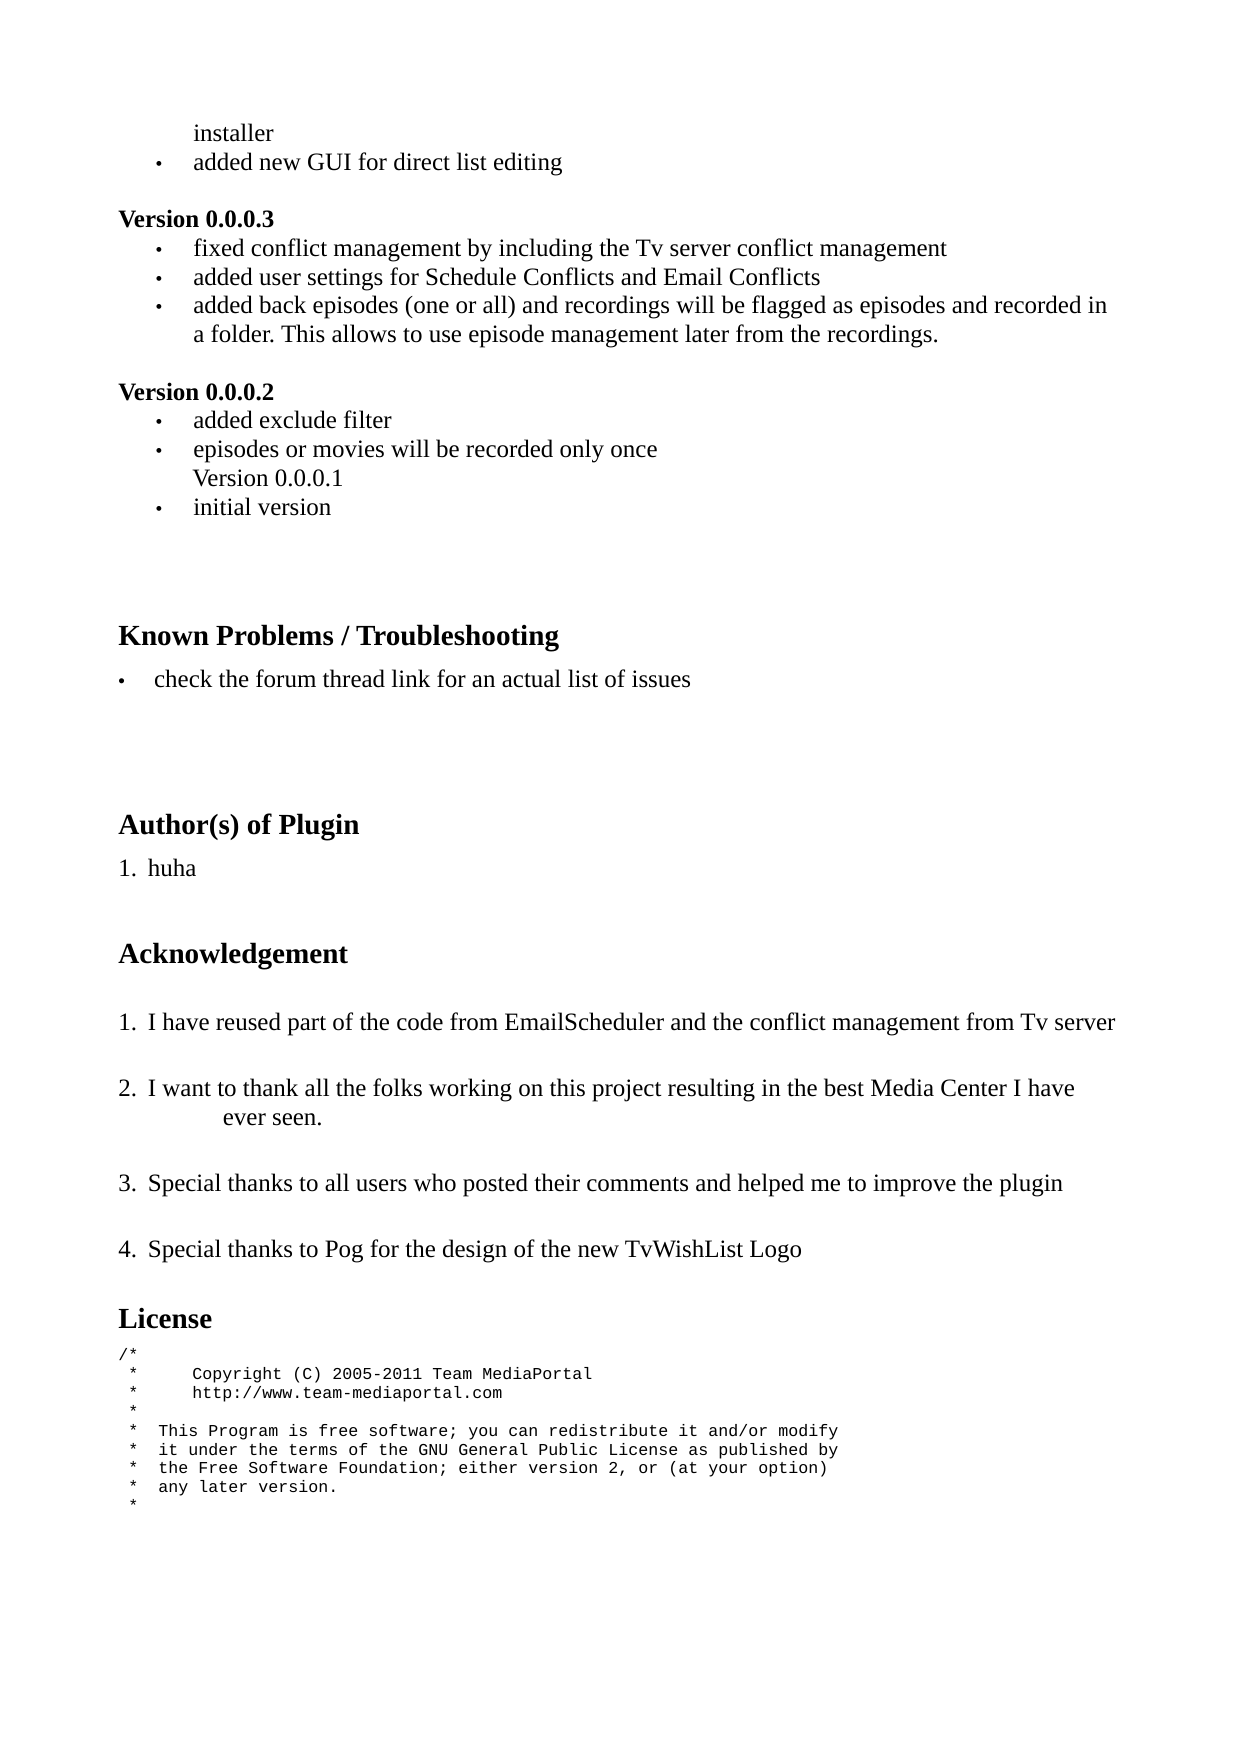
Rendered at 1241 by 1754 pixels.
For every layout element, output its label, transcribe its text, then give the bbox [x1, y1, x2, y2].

list added new GUI for direct list editing [156, 147, 1122, 176]
list installer [156, 118, 1122, 147]
text License [118, 1301, 1122, 1334]
list episodes or movies will be recorded only once [156, 434, 1122, 463]
text * [118, 1498, 1122, 1517]
list added exclude filter [156, 406, 1122, 434]
text Known Problems / Troubleshooting [118, 618, 1122, 651]
text Version 0.0.0.2 [118, 377, 1122, 406]
list Special thanks to all users who posted their comments and helped me to improve the plugin [118, 1168, 1122, 1197]
list Special thanks to Pog for the design of the new TvWishList Logo [118, 1234, 1122, 1263]
text /* [118, 1347, 1122, 1366]
text * it under the terms of the GNU General Public License as published by [118, 1441, 1122, 1460]
list I want to thank all the folks working on this project resulting in the best Media Center I have ever seen. [118, 1073, 1122, 1131]
text * This Program is free software; you can redistribute it and/or modify [118, 1422, 1122, 1441]
text * [118, 1403, 1122, 1422]
list fixed conflict management by including the Tv server conflict management [156, 233, 1122, 262]
list I have reused part of the code from EmailScheduler and the conflict management from Tv server [118, 1007, 1122, 1036]
text Version 0.0.0.1 [118, 463, 1122, 492]
text Version 0.0.0.3 [118, 204, 1122, 233]
list huha [118, 853, 1122, 882]
text * any later version. [118, 1479, 1122, 1498]
list added back episodes (one or all) and recordings will be flagged as episodes and recorded in a folder. This allows to use episode management later from the recordings. [156, 291, 1122, 348]
text Author(s) of Plugin [118, 807, 1122, 841]
text * Copyright (C) 2005-2011 Team MediaPortal [118, 1366, 1122, 1384]
text * http://www.team-mediaportal.com [118, 1384, 1122, 1403]
text * the Free Software Foundation; either version 2, or (at your option) [118, 1460, 1122, 1479]
list added user settings for Schedule Conflicts and Email Conflicts [156, 262, 1122, 291]
text Acknowledgement [118, 936, 1122, 969]
list check the forum thread link for an actual list of issues [118, 664, 1122, 693]
list initial version [156, 492, 1122, 521]
